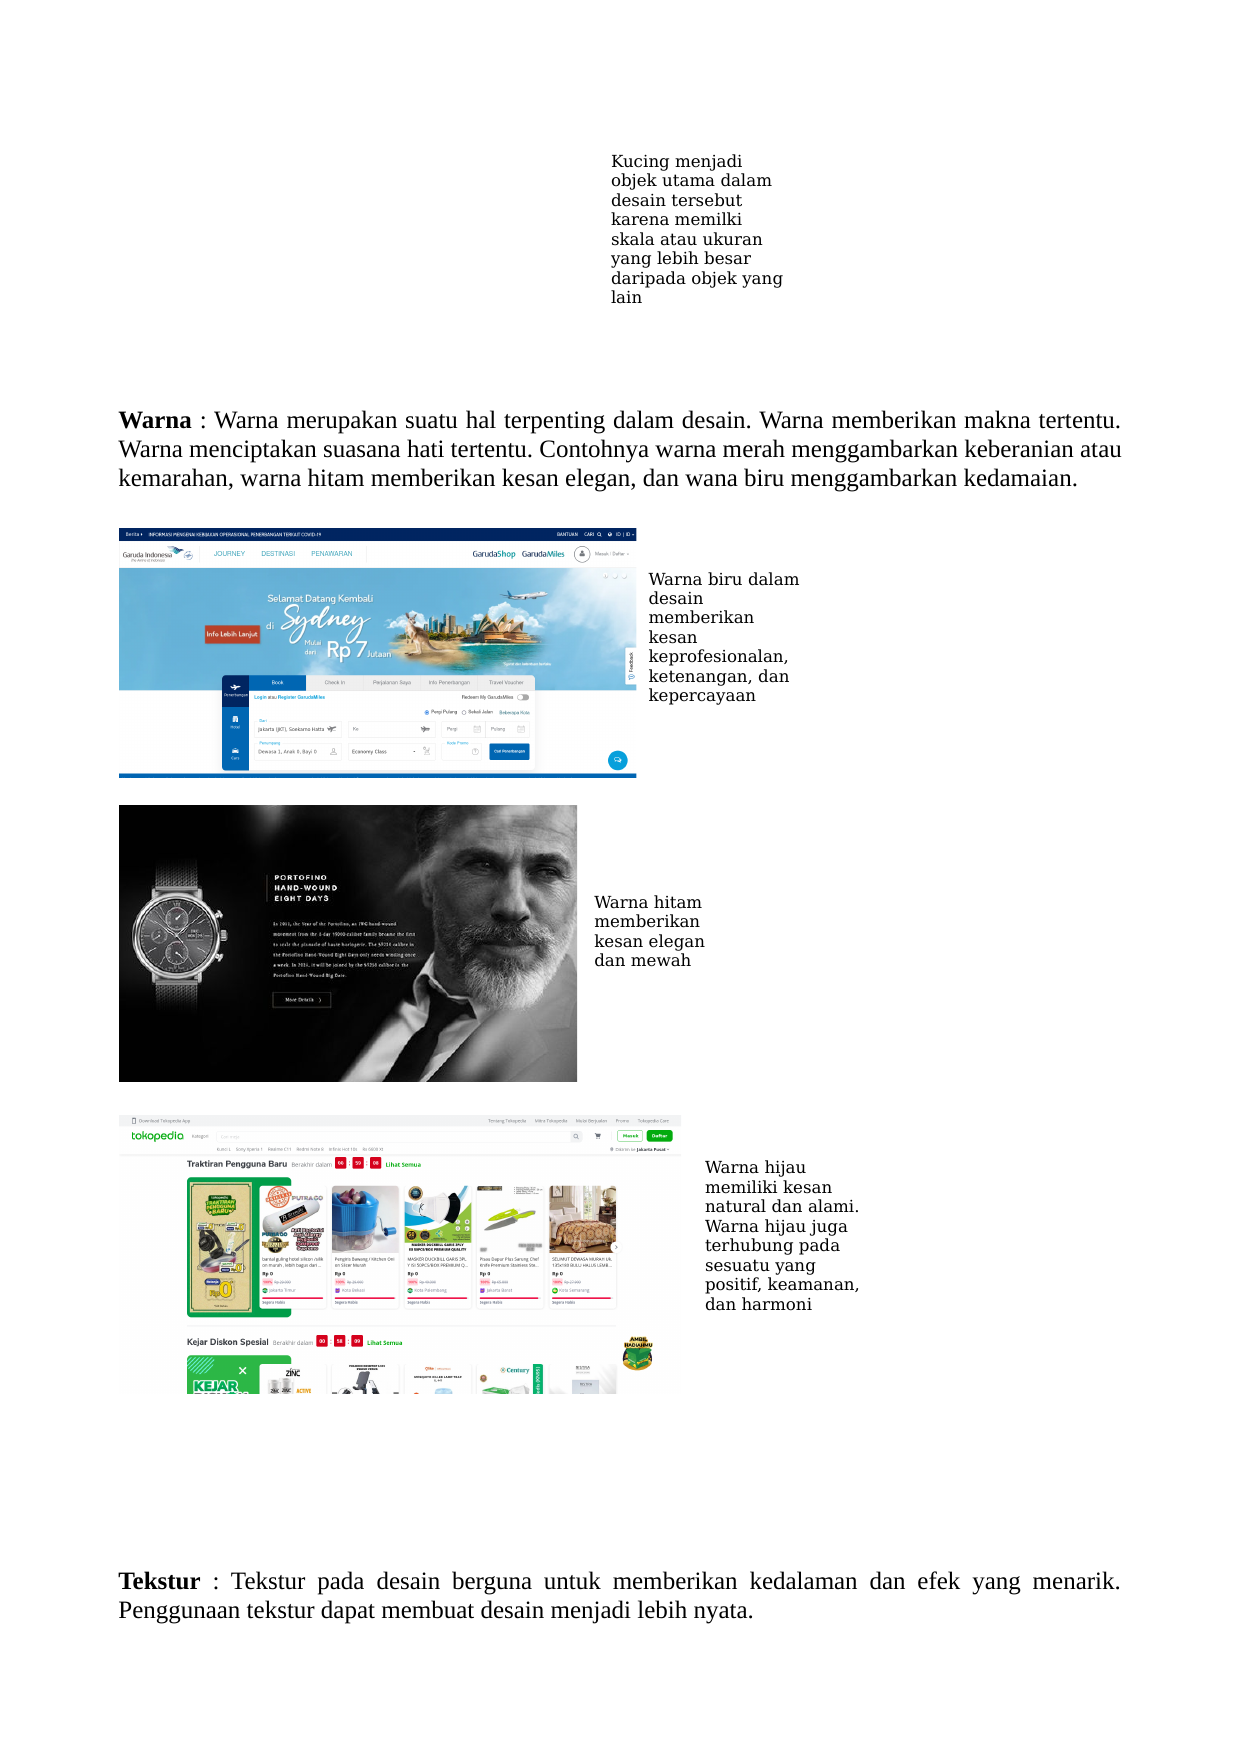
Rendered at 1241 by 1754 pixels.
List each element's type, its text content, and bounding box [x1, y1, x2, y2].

text Warna : Warna merupakan suatu hal terpenting dalam desain. Warna memberikan makna tertentu. Warna menciptakan suasana hati tertentu. Contohnya warna merah menggambarkan keberanian atau kemarahan, warna hitam memberikan kesan elegan, dan wana biru menggambarkan kedamaian. [118, 406, 1122, 492]
picture [119, 1020, 578, 1082]
text Tekstur : Tekstur pada desain berguna untuk memberikan kedalaman dan efek yang menarik. Penggunaan tekstur dapat membuat desain menjadi lebih nyata. [118, 1566, 1122, 1624]
picture [119, 528, 637, 778]
picture [119, 1115, 682, 1394]
